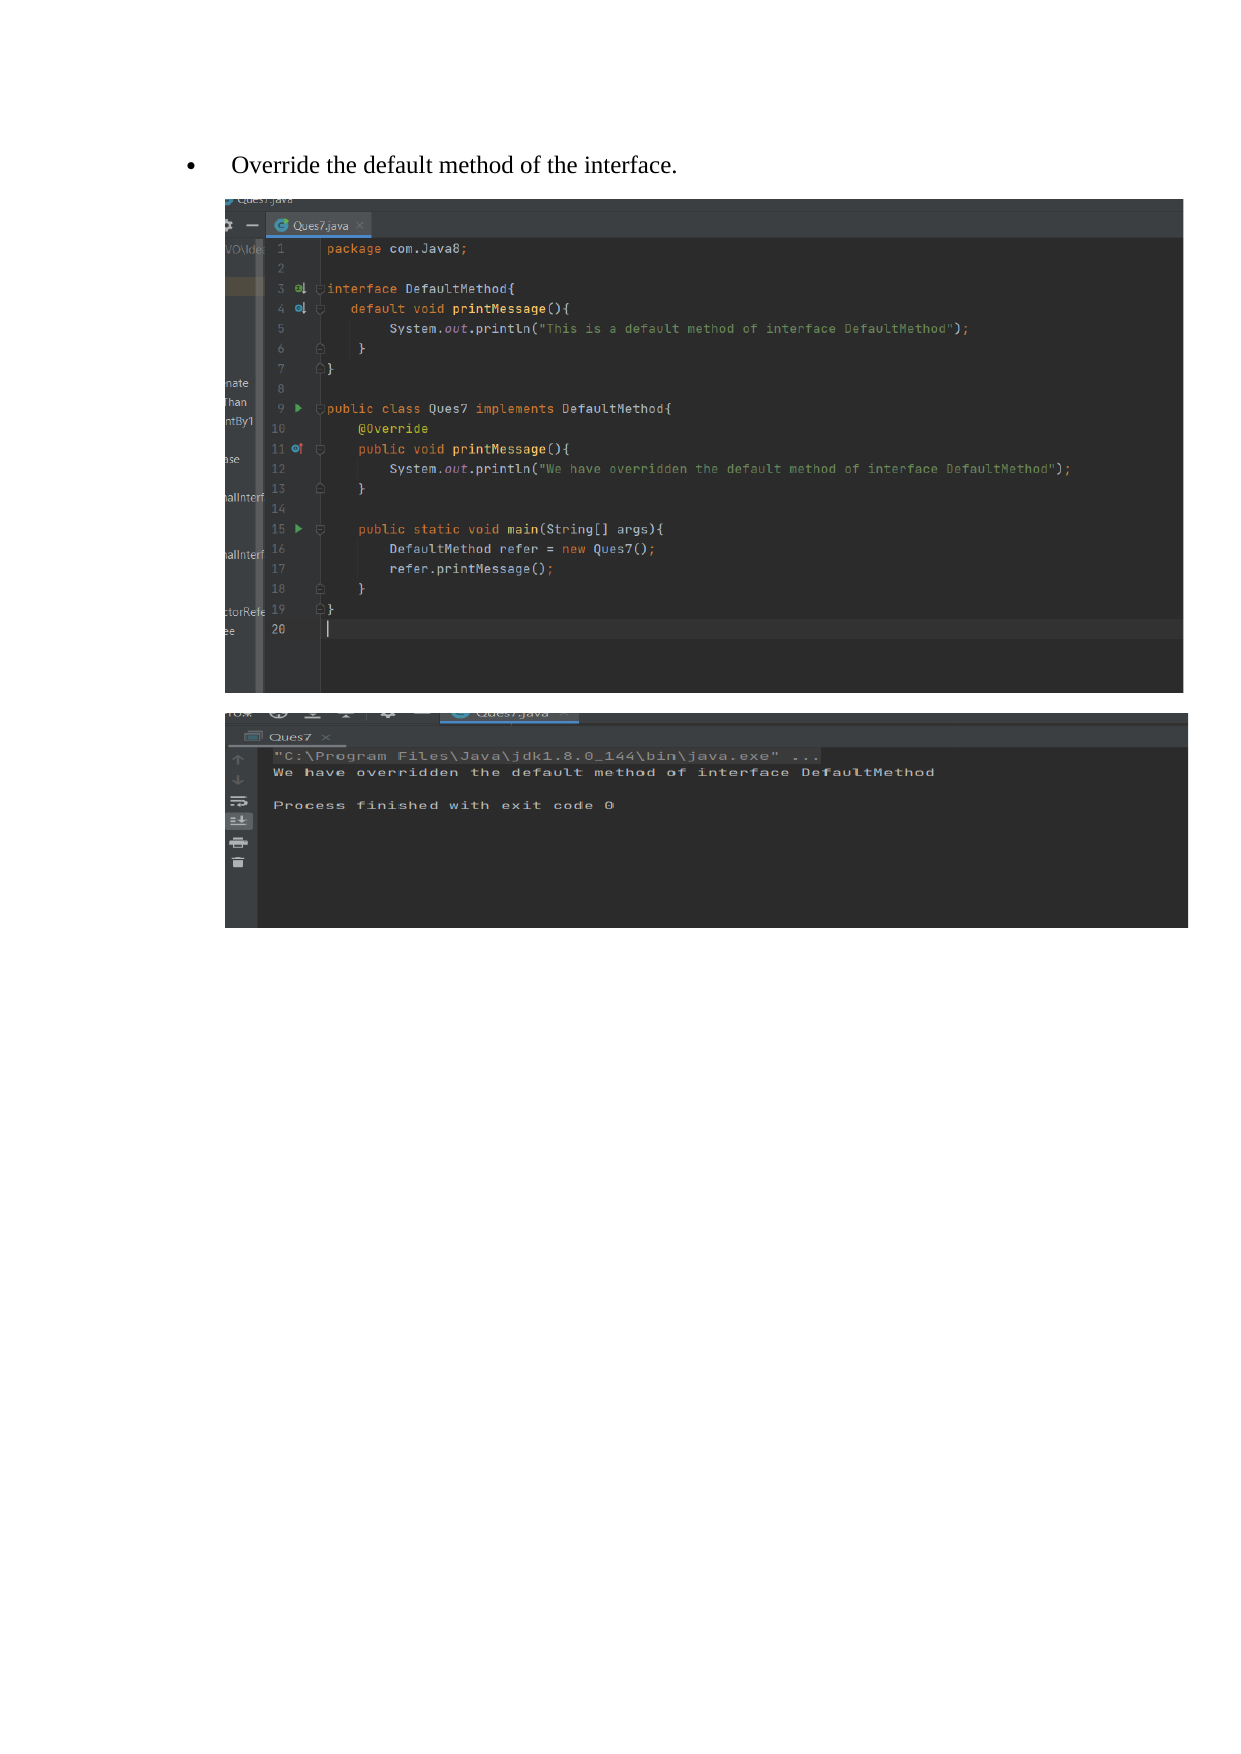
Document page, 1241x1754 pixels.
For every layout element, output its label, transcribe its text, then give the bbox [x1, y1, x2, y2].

list Override the default method of the interface. [187, 150, 1090, 179]
picture [225, 713, 361, 798]
picture [225, 199, 1184, 693]
